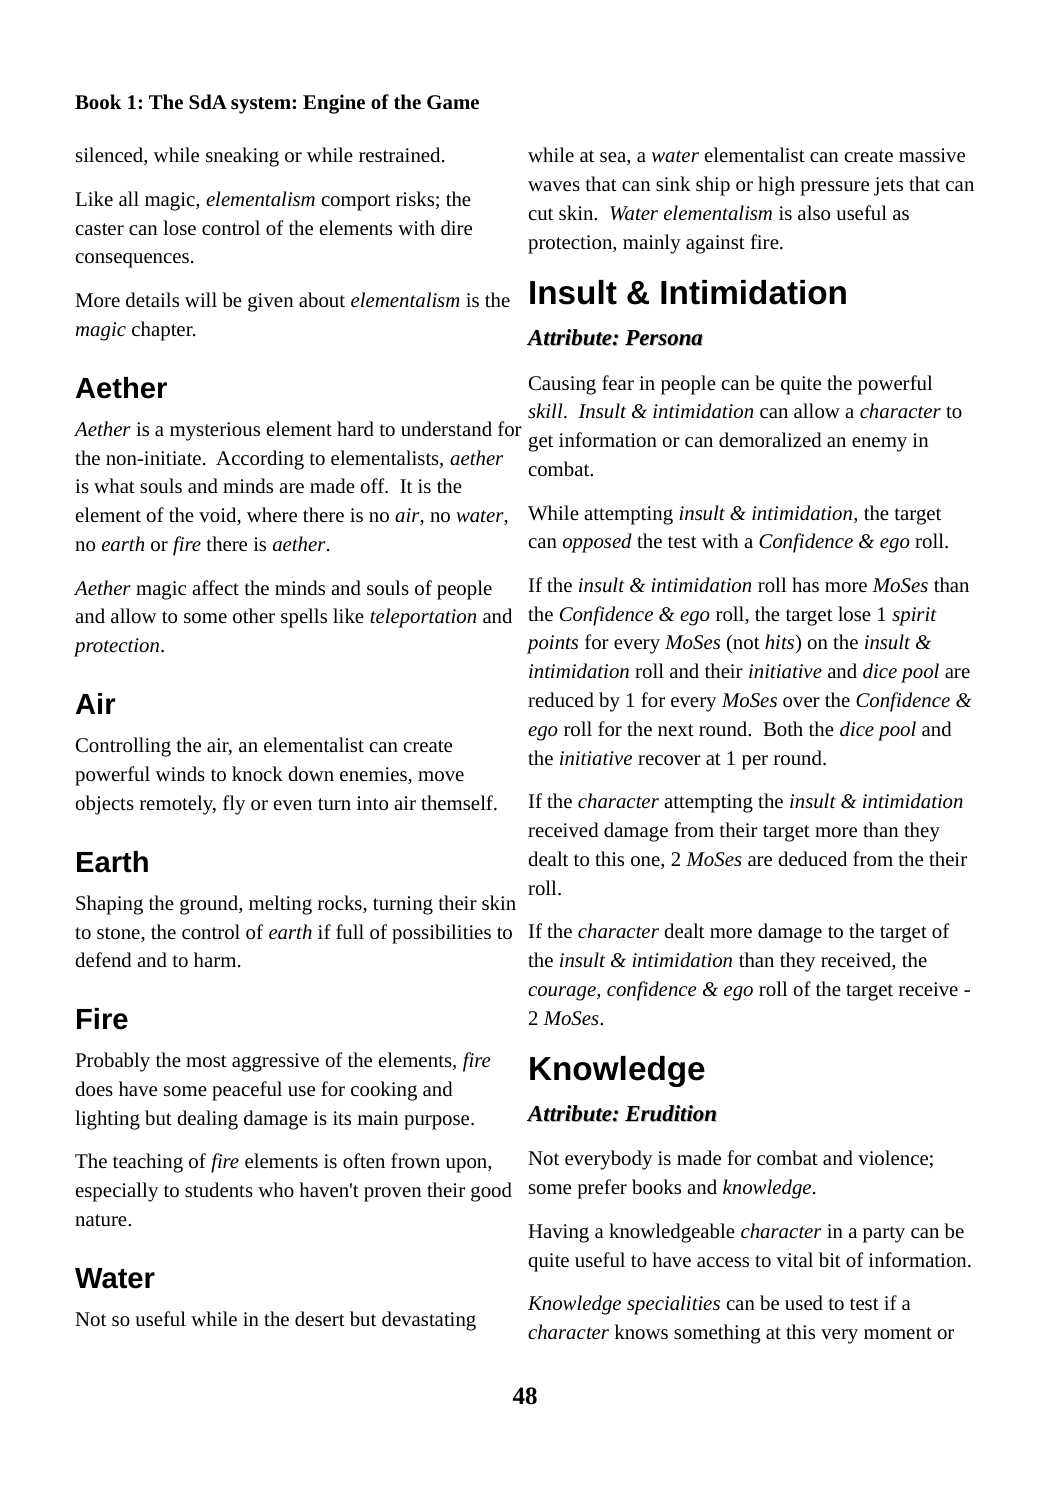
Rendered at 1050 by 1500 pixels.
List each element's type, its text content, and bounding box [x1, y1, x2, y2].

text More details will be given about elementalism is the magic chapter. [75, 288, 522, 341]
subtitle Aether [75, 371, 522, 404]
text Like all magic, elementalism comport risks; the caster can lose control of the elements with dire consequences. [75, 187, 522, 268]
text If the character dealt more damage to the target of the insult & intimidation than they received, the courage, confidence & ego roll of the target receive -2 MoSes. [528, 919, 975, 1030]
text Probably the most aggressive of the elements, fire does have some peaceful use for cooking and lighting but dealing damage is its main purpose. [75, 1048, 522, 1130]
text Aether is a mysterious element hard to understand for the non-initiate. According to elementalists, aether is what souls and minds are made off. It is the element of the void, where there is no air, no water, no earth or fire there is aether. [75, 417, 522, 556]
text If the insult & intimidation roll has more MoSes than the Confidence & ego roll, the target lose 1 spirit points for every MoSes (not hits) on the insult & intimidation roll and their initiative and dice pool are reduced by 1 for every MoSes over the Confidence & ego roll for the next round. Both the dice pool and the initiative recover at 1 per round. [528, 573, 975, 770]
text Attribute: Erudition [528, 1100, 975, 1127]
text If the character attempting the insult & intimidation received damage from their target more than they dealt to this one, 2 MoSes are deduced from the their roll. [528, 789, 975, 900]
text While attempting insult & intimidation, the target can opposed the test with a Confidence & ego roll. [528, 500, 975, 553]
subtitle Water [75, 1261, 522, 1294]
subtitle Air [75, 687, 522, 721]
subtitle Knowledge [528, 1049, 975, 1088]
subtitle Insult & Intimidation [528, 273, 975, 312]
text The teaching of fire elements is often frown upon, especially to students who haven't proven their good nature. [75, 1149, 522, 1231]
subtitle Fire [75, 1002, 522, 1036]
text Having a knowledgeable character in a party can be quite useful to have access to vital bit of information. [528, 1219, 975, 1272]
subtitle Earth [75, 845, 522, 878]
text Knowledge specialities can be used to test if a character knows something at this very moment or [528, 1291, 975, 1344]
text silenced, while sneaking or while restrained. [75, 143, 522, 167]
text Not everybody is made for combat and violence; some prefer books and knowledge. [528, 1146, 975, 1199]
text Attribute: Persona [528, 324, 975, 351]
text Controlling the air, an elementalist can create powerful winds to knock down enemies, move objects remotely, fly or even turn into air themself. [75, 733, 522, 815]
text Shaping the ground, melting rocks, turning their skin to stone, the control of earth if full of possibilities to defend and to harm. [75, 891, 522, 972]
text while at sea, a water elementalist can create massive waves that can sink ship or high pressure jets that can cut skin. Water elementalism is also useful as protection, mainly against fire. [528, 143, 975, 254]
text Aether magic affect the minds and souls of people and allow to some other spells like teleportation and protection. [75, 576, 522, 657]
text Not so useful while in the desert but devastating [75, 1307, 522, 1331]
text Causing fear in people can be quite the powerful skill. Insult & intimidation can allow a character to get information or can demoralized an enemy in combat. [528, 370, 975, 481]
